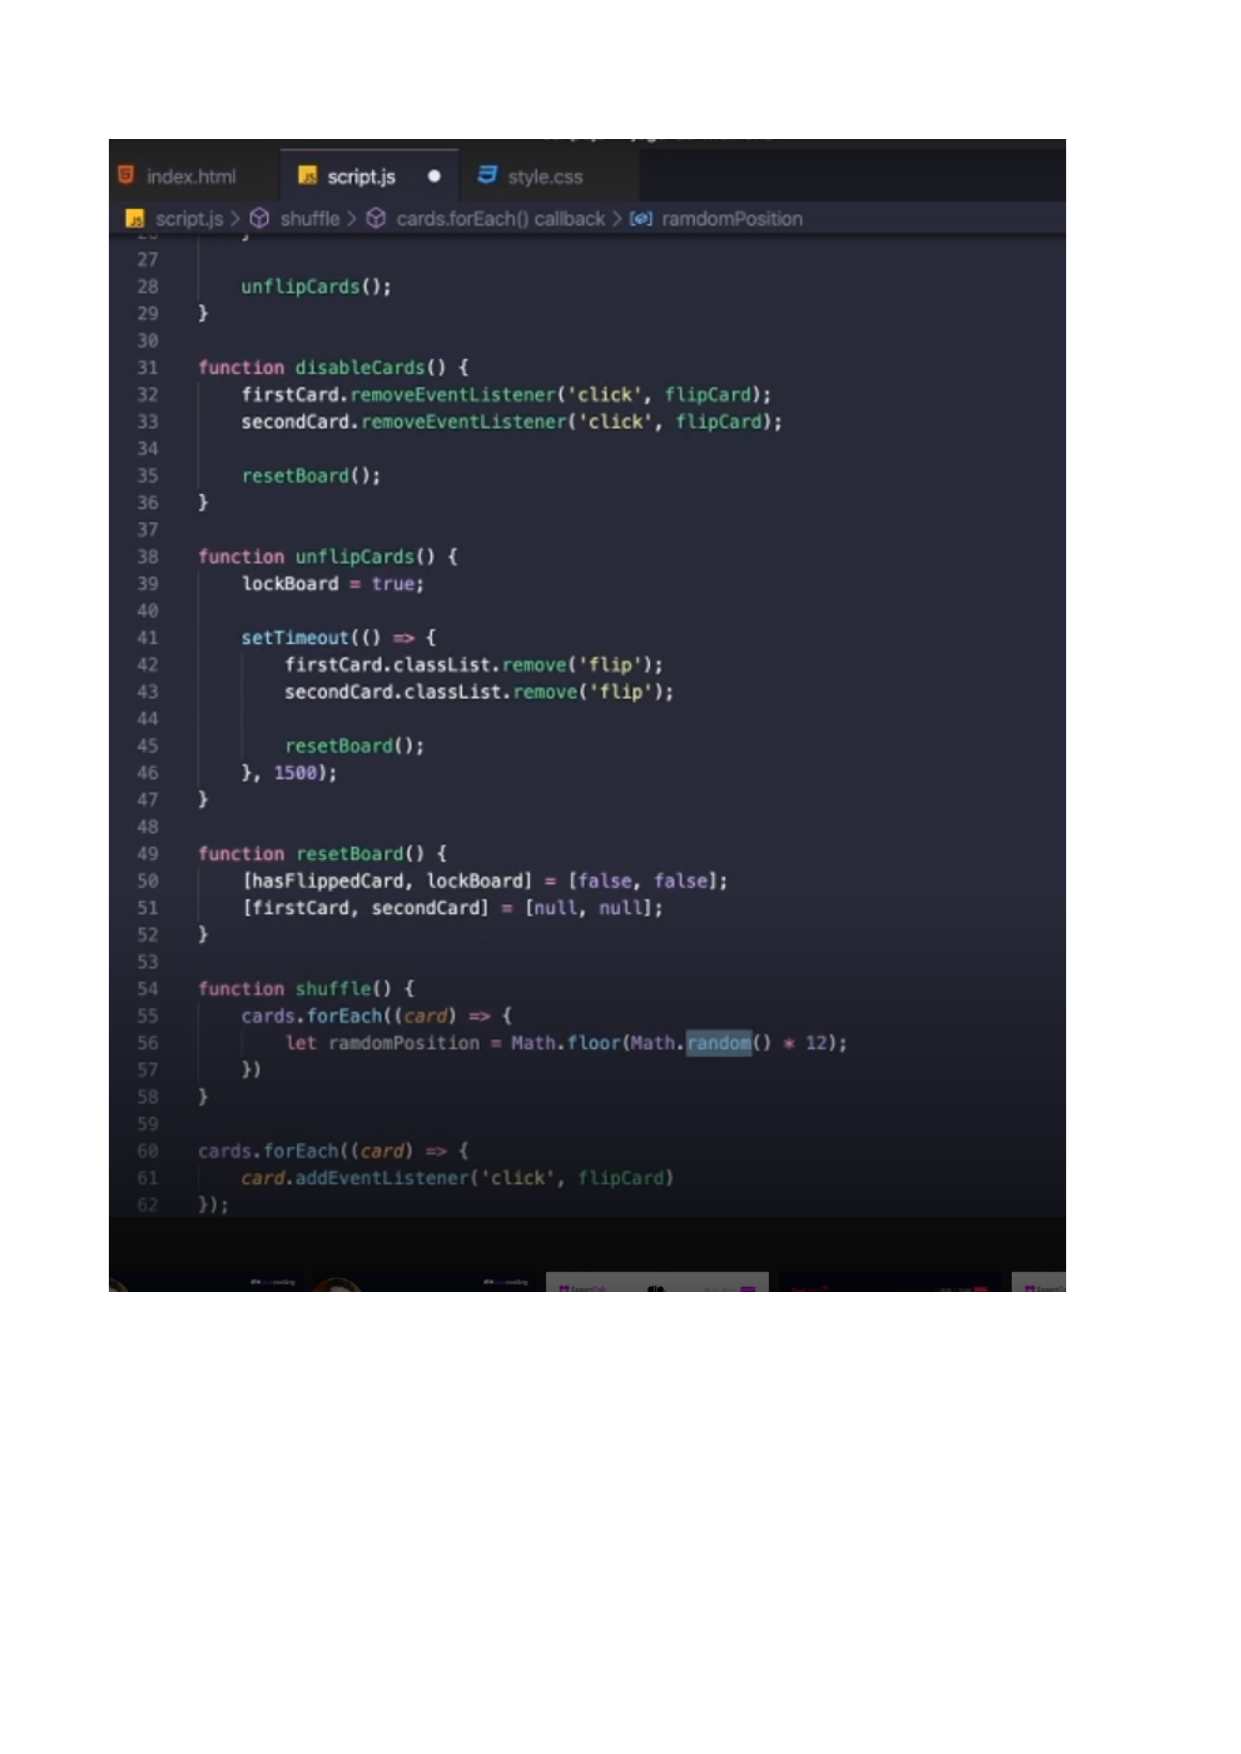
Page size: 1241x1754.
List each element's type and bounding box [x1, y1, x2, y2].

picture [108, 139, 1067, 1292]
